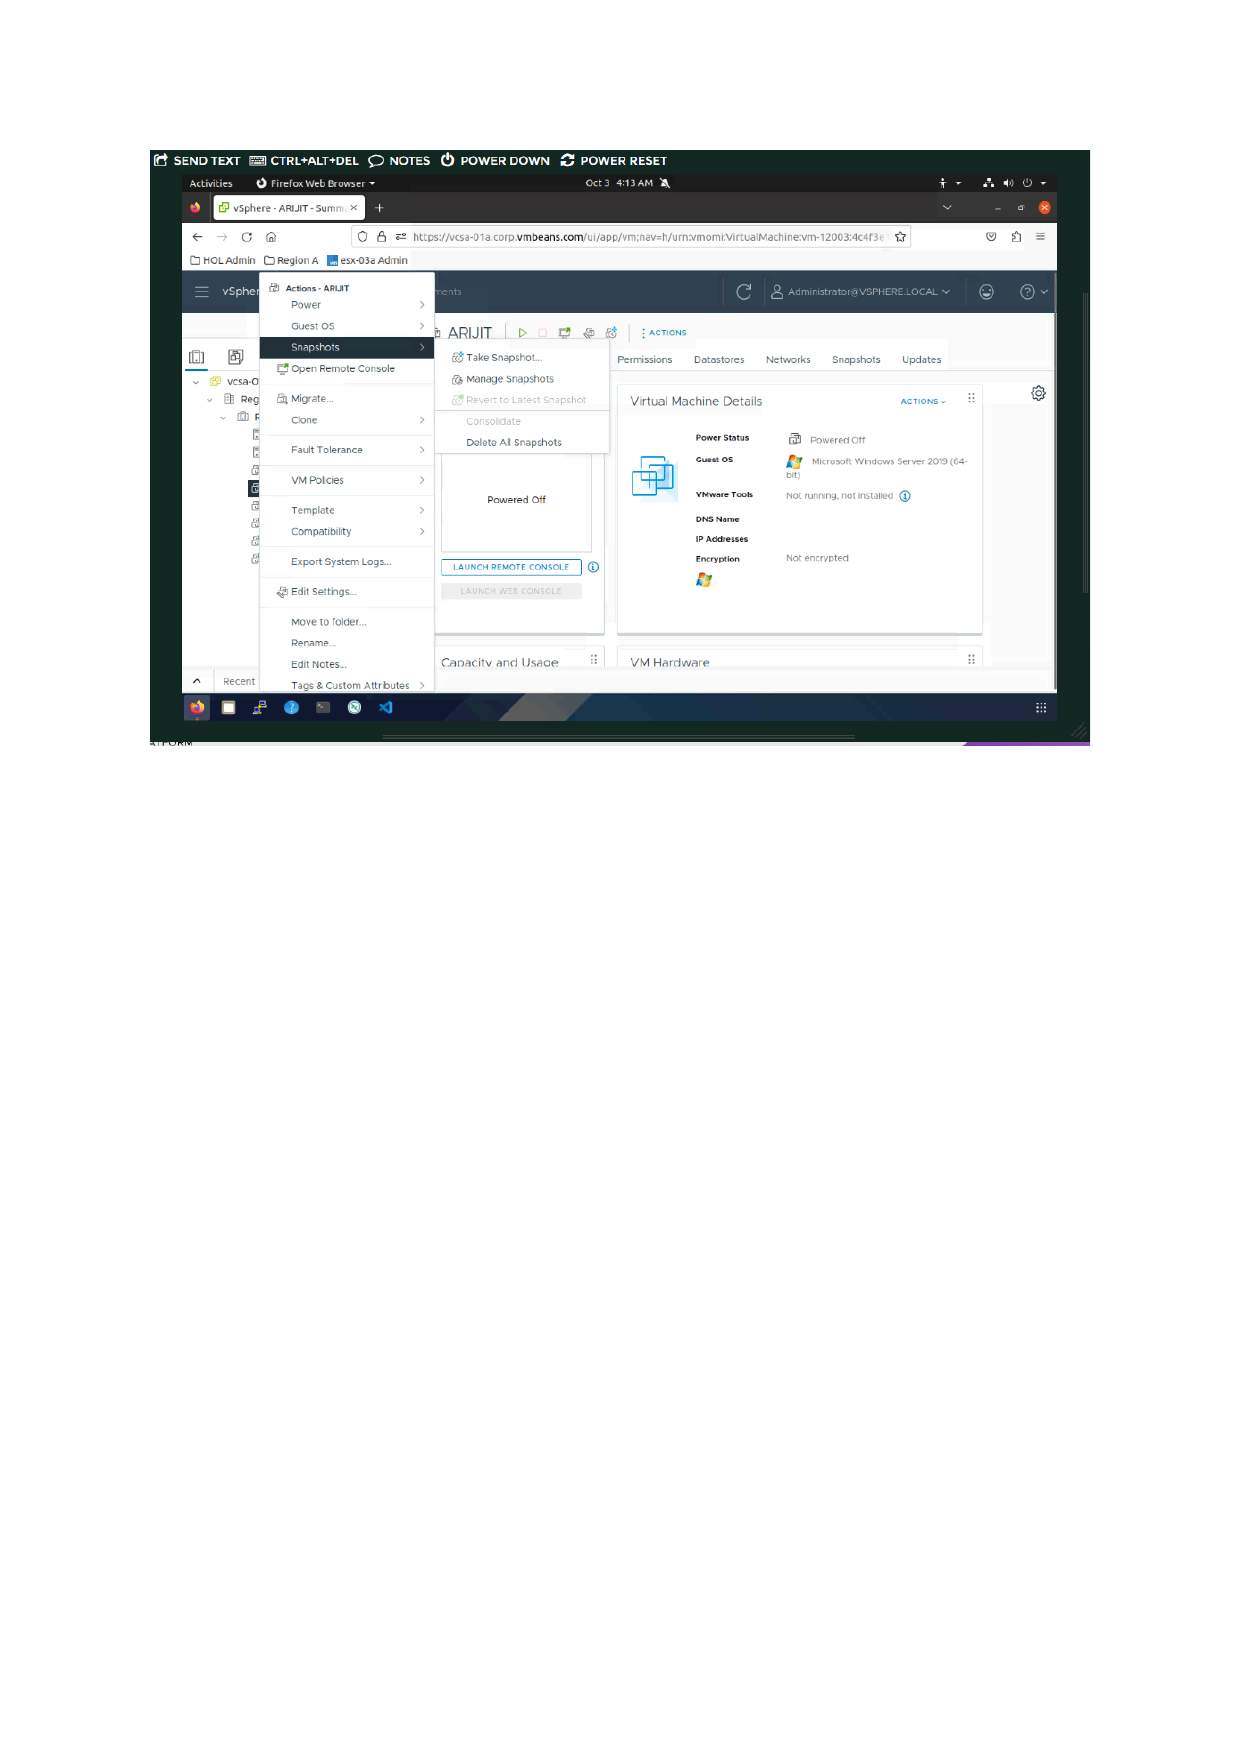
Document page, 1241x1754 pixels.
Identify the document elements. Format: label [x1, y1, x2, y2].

picture [150, 150, 1091, 746]
